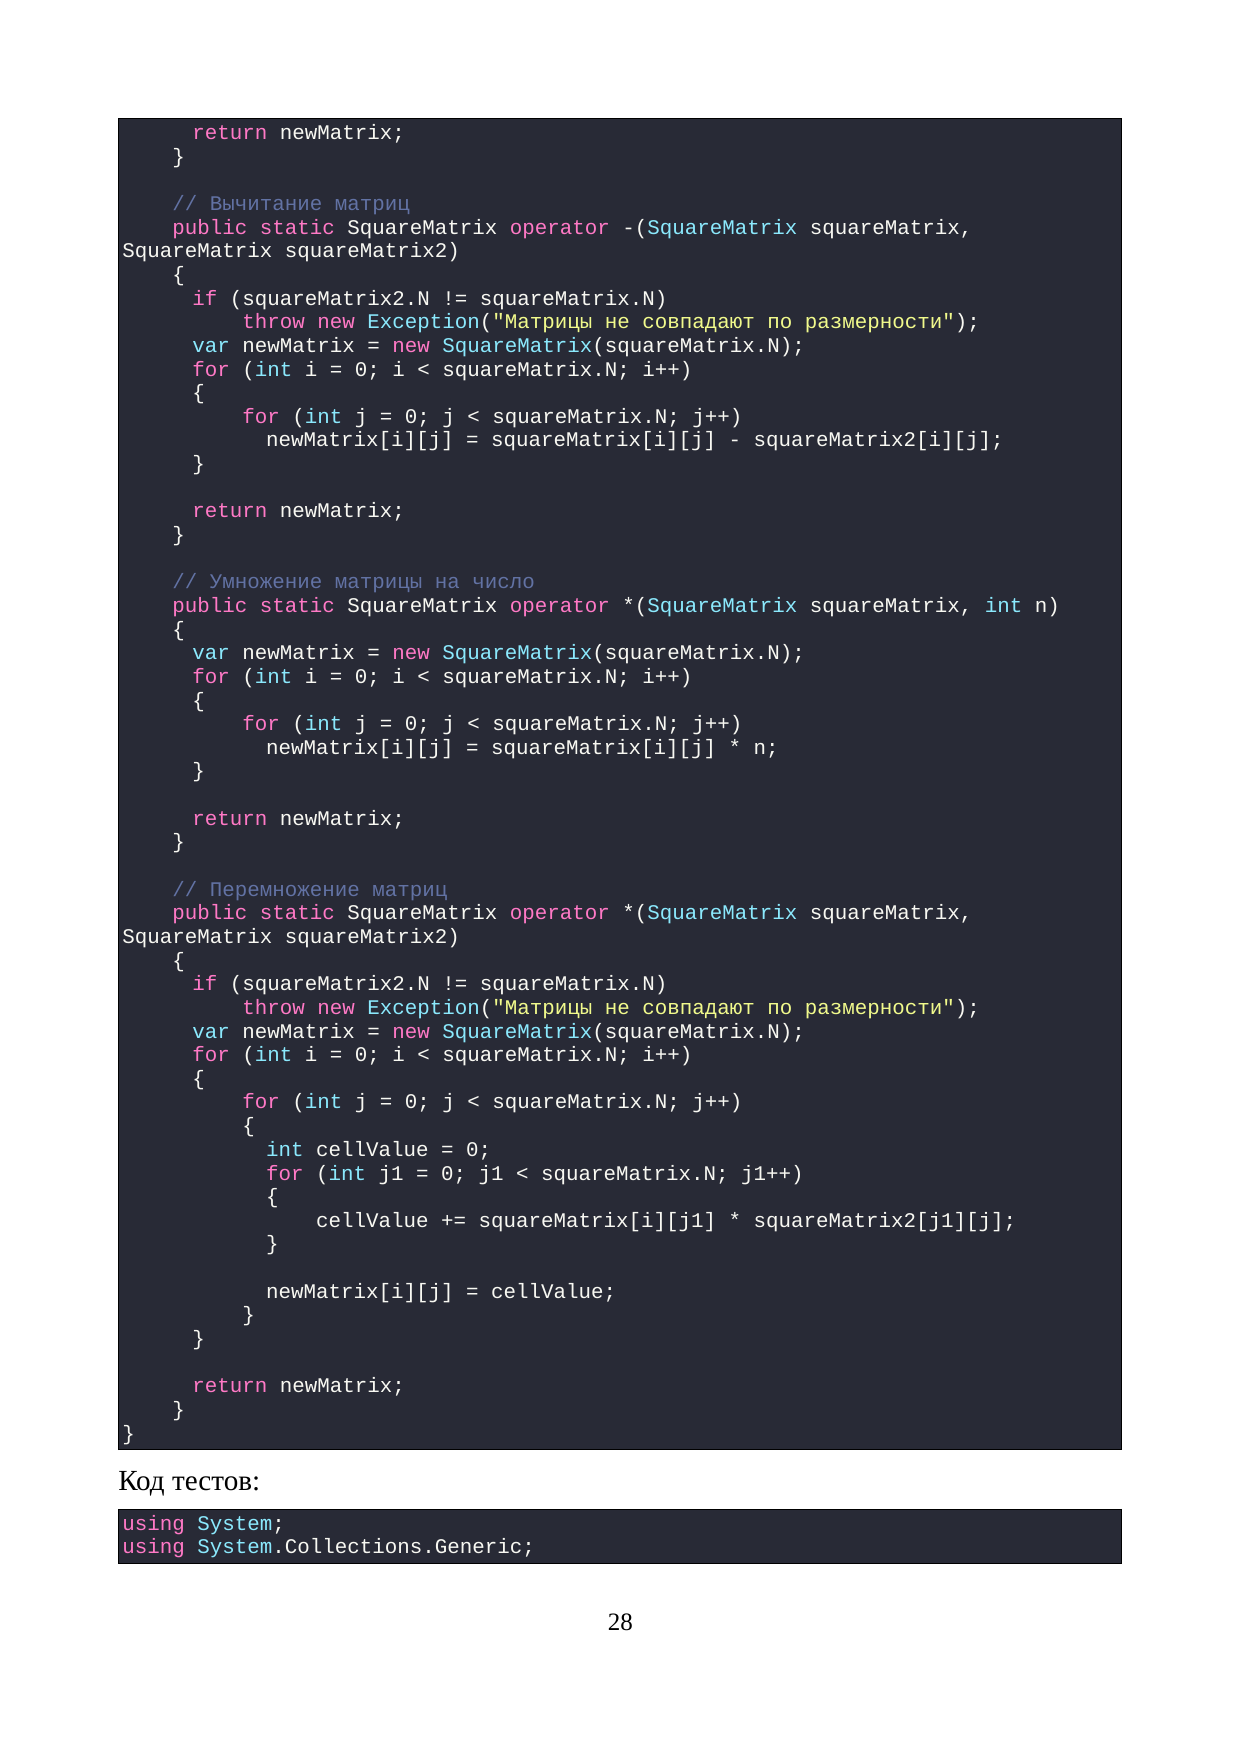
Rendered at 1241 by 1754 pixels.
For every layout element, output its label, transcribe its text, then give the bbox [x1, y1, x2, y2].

text { [119, 1182, 1121, 1206]
text if (squareMatrix2.N != squareMatrix.N) [119, 284, 1121, 307]
text var newMatrix = new SquareMatrix(squareMatrix.N); [119, 331, 1121, 354]
text newMatrix[i][j] = squareMatrix[i][j] * n; [119, 733, 1121, 757]
text } [119, 520, 1121, 544]
text Код тестов: [118, 1463, 1122, 1496]
text throw new Exception("Матрицы не совпадают по размерности"); [119, 307, 1121, 331]
text public static SquareMatrix operator -(SquareMatrix squareMatrix, SquareMatrix squareMatrix2) [119, 213, 1121, 260]
text for (int i = 0; i < squareMatrix.N; i++) [119, 354, 1121, 378]
text return newMatrix; [119, 496, 1121, 520]
text } [119, 1395, 1121, 1419]
text { [119, 686, 1121, 709]
text } [119, 1300, 1121, 1324]
text public static SquareMatrix operator *(SquareMatrix squareMatrix, int n) [119, 591, 1121, 615]
text for (int j = 0; j < squareMatrix.N; j++) [119, 1088, 1121, 1111]
text for (int j = 0; j < squareMatrix.N; j++) [119, 709, 1121, 733]
text using System; [119, 1510, 1121, 1532]
text throw new Exception("Матрицы не совпадают по размерности"); [119, 993, 1121, 1017]
text for (int j1 = 0; j1 < squareMatrix.N; j1++) [119, 1158, 1121, 1182]
text { [119, 260, 1121, 284]
text { [119, 615, 1121, 638]
text var newMatrix = new SquareMatrix(squareMatrix.N); [119, 638, 1121, 662]
text // Умножение матрицы на число [119, 567, 1121, 591]
text { [119, 1111, 1121, 1135]
text for (int i = 0; i < squareMatrix.N; i++) [119, 1040, 1121, 1064]
text public static SquareMatrix operator *(SquareMatrix squareMatrix, SquareMatrix squareMatrix2) [119, 898, 1121, 946]
text // Перемножение матриц [119, 875, 1121, 898]
text return newMatrix; [119, 804, 1121, 827]
text newMatrix[i][j] = squareMatrix[i][j] - squareMatrix2[i][j]; [119, 426, 1121, 449]
text } [119, 142, 1121, 165]
text var newMatrix = new SquareMatrix(squareMatrix.N); [119, 1017, 1121, 1040]
text for (int j = 0; j < squareMatrix.N; j++) [119, 402, 1121, 426]
text } [119, 1324, 1121, 1348]
text { [119, 1064, 1121, 1088]
text { [119, 378, 1121, 402]
text // Вычитание матриц [119, 189, 1121, 213]
text newMatrix[i][j] = cellValue; [119, 1277, 1121, 1300]
text for (int i = 0; i < squareMatrix.N; i++) [119, 662, 1121, 686]
text } [119, 1229, 1121, 1253]
text } [119, 827, 1121, 851]
text } [119, 449, 1121, 473]
text int cellValue = 0; [119, 1135, 1121, 1158]
text return newMatrix; [119, 1371, 1121, 1395]
text } [119, 757, 1121, 780]
text } [119, 1419, 1121, 1449]
text cellValue += squareMatrix[i][j1] * squareMatrix2[j1][j]; [119, 1206, 1121, 1229]
text { [119, 946, 1121, 969]
text if (squareMatrix2.N != squareMatrix.N) [119, 969, 1121, 993]
text using System.Collections.Generic; [119, 1532, 1121, 1563]
text return newMatrix; [119, 119, 1121, 142]
